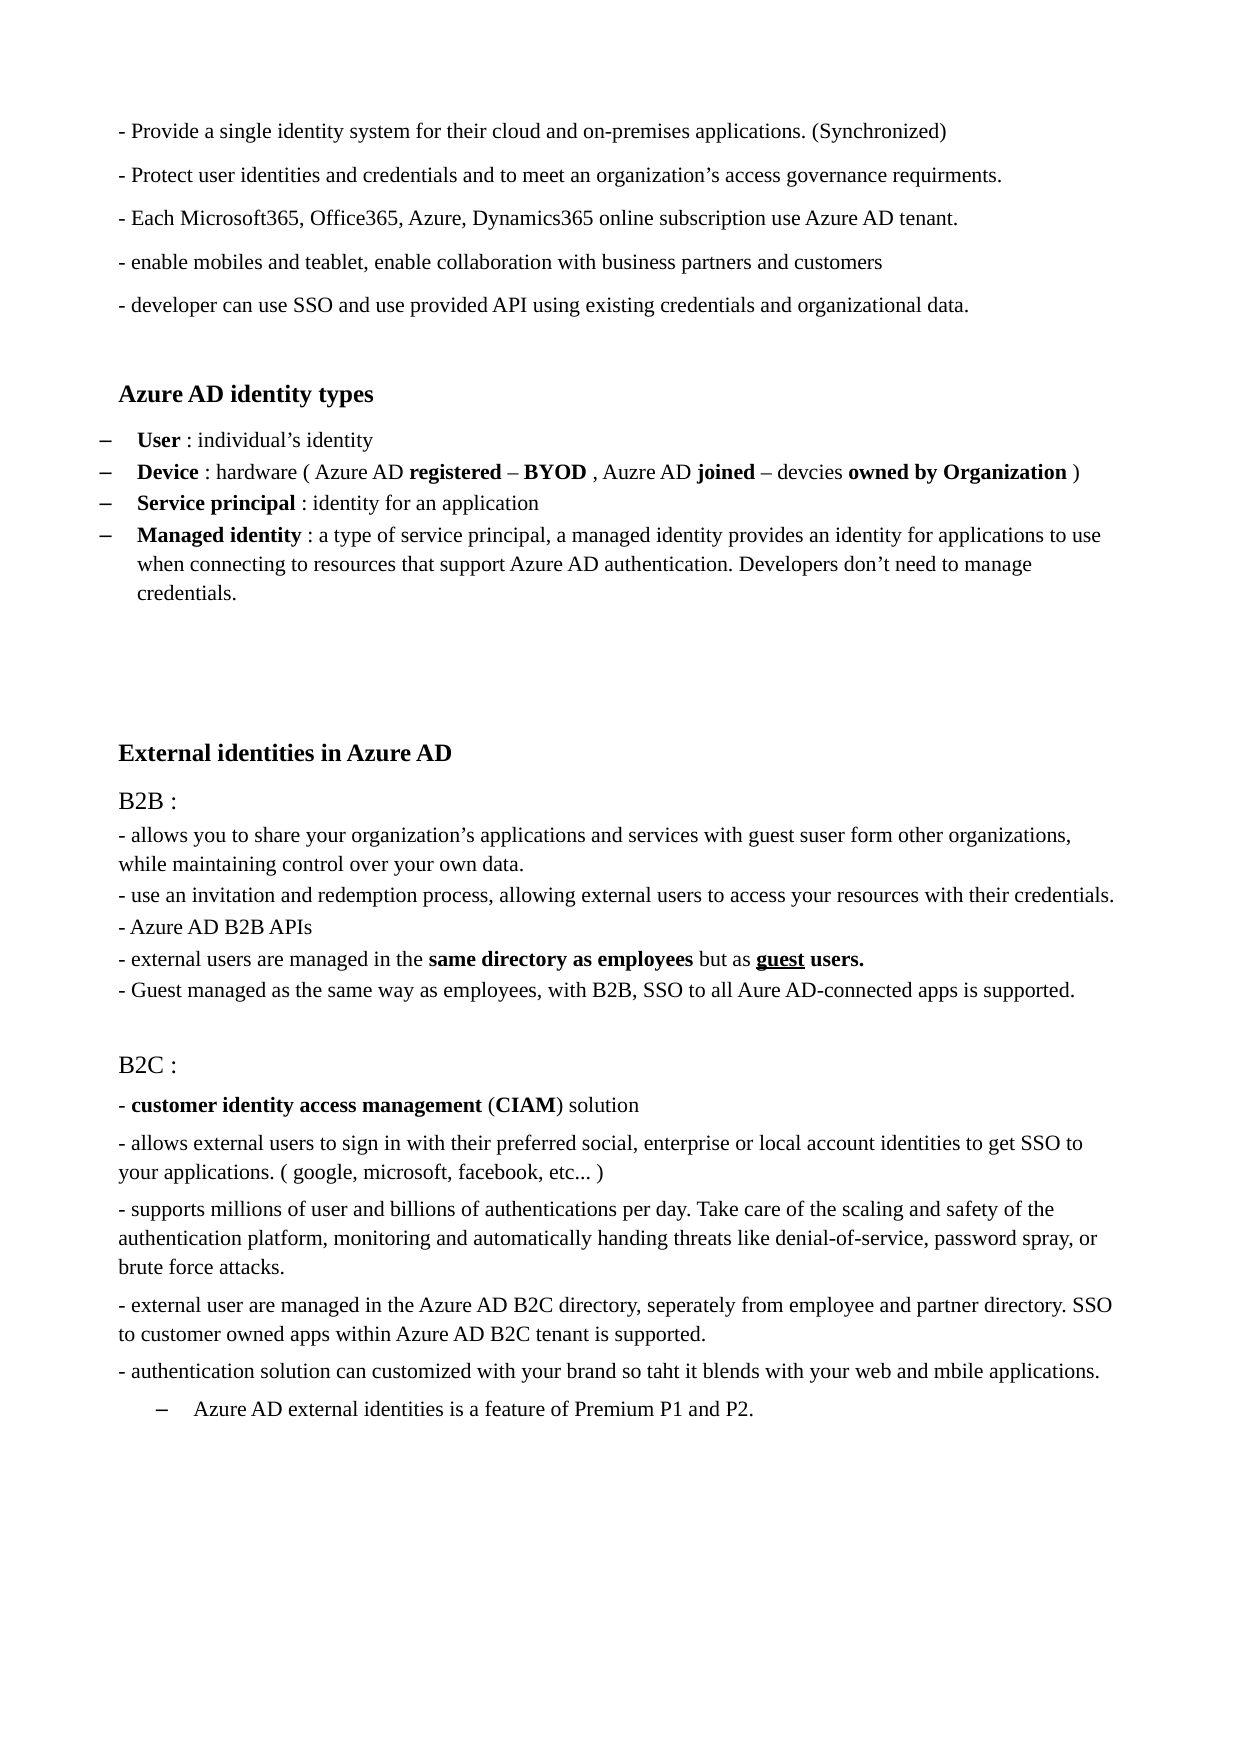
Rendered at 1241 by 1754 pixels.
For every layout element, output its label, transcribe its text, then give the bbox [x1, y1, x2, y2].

text - customer identity access management (CIAM) solution [118, 1092, 1122, 1117]
text B2C : [118, 1051, 1122, 1079]
text - Azure AD B2B APIs [118, 914, 1122, 939]
text - allows external users to sign in with their preferred social, enterprise or local account identities to get SSO to your applications. ( google, microsoft, facebook, etc... ) [118, 1130, 1122, 1184]
list Device : hardware ( Azure AD registered – BYOD , Auzre AD joined – devcies owned by Organization ) [99, 459, 1122, 484]
text B2B : [118, 786, 1122, 814]
text - supports millions of user and billions of authentications per day. Take care of the scaling and safety of the authentication platform, monitoring and automatically handing threats like denial-of-service, password spray, or brute force attacks. [118, 1196, 1122, 1279]
text - Protect user identities and credentials and to meet an organization’s access governance requirments. [118, 162, 1122, 187]
list User : individual’s identity [99, 427, 1122, 452]
list Service principal : identity for an application [99, 490, 1122, 516]
text External identities in Azure AD [118, 738, 1122, 767]
text - use an invitation and redemption process, allowing external users to access your resources with their credentials. [118, 882, 1122, 907]
list Managed identity : a type of service principal, a managed identity provides an identity for applications to use when connecting to resources that support Azure AD authentication. Developers don’t need to manage credentials. [99, 522, 1122, 605]
list Azure AD external identities is a feature of Premium P1 and P2. [156, 1396, 1122, 1421]
text - Each Microsoft365, Office365, Azure, Dynamics365 online subscription use Azure AD tenant. [118, 205, 1122, 230]
text - Provide a single identity system for their cloud and on-premises applications. (Synchronized) [118, 118, 1122, 143]
text - Guest managed as the same way as employees, with B2B, SSO to all Aure AD-connected apps is supported. [118, 977, 1122, 1002]
text - developer can use SSO and use provided API using existing credentials and organizational data. [118, 292, 1122, 317]
text - allows you to share your organization’s applications and services with guest suser form other organizations, while maintaining control over your own data. [118, 822, 1122, 876]
text - authentication solution can customized with your brand so taht it blends with your web and mbile applications. [118, 1358, 1122, 1384]
text - external user are managed in the Azure AD B2C directory, seperately from employee and partner directory. SSO to customer owned apps within Azure AD B2C tenant is supported. [118, 1292, 1122, 1346]
text Azure AD identity types [118, 379, 1122, 408]
text - external users are managed in the same directory as employees but as guest users. [118, 946, 1122, 971]
text - enable mobiles and teablet, enable collaboration with business partners and customers [118, 249, 1122, 274]
